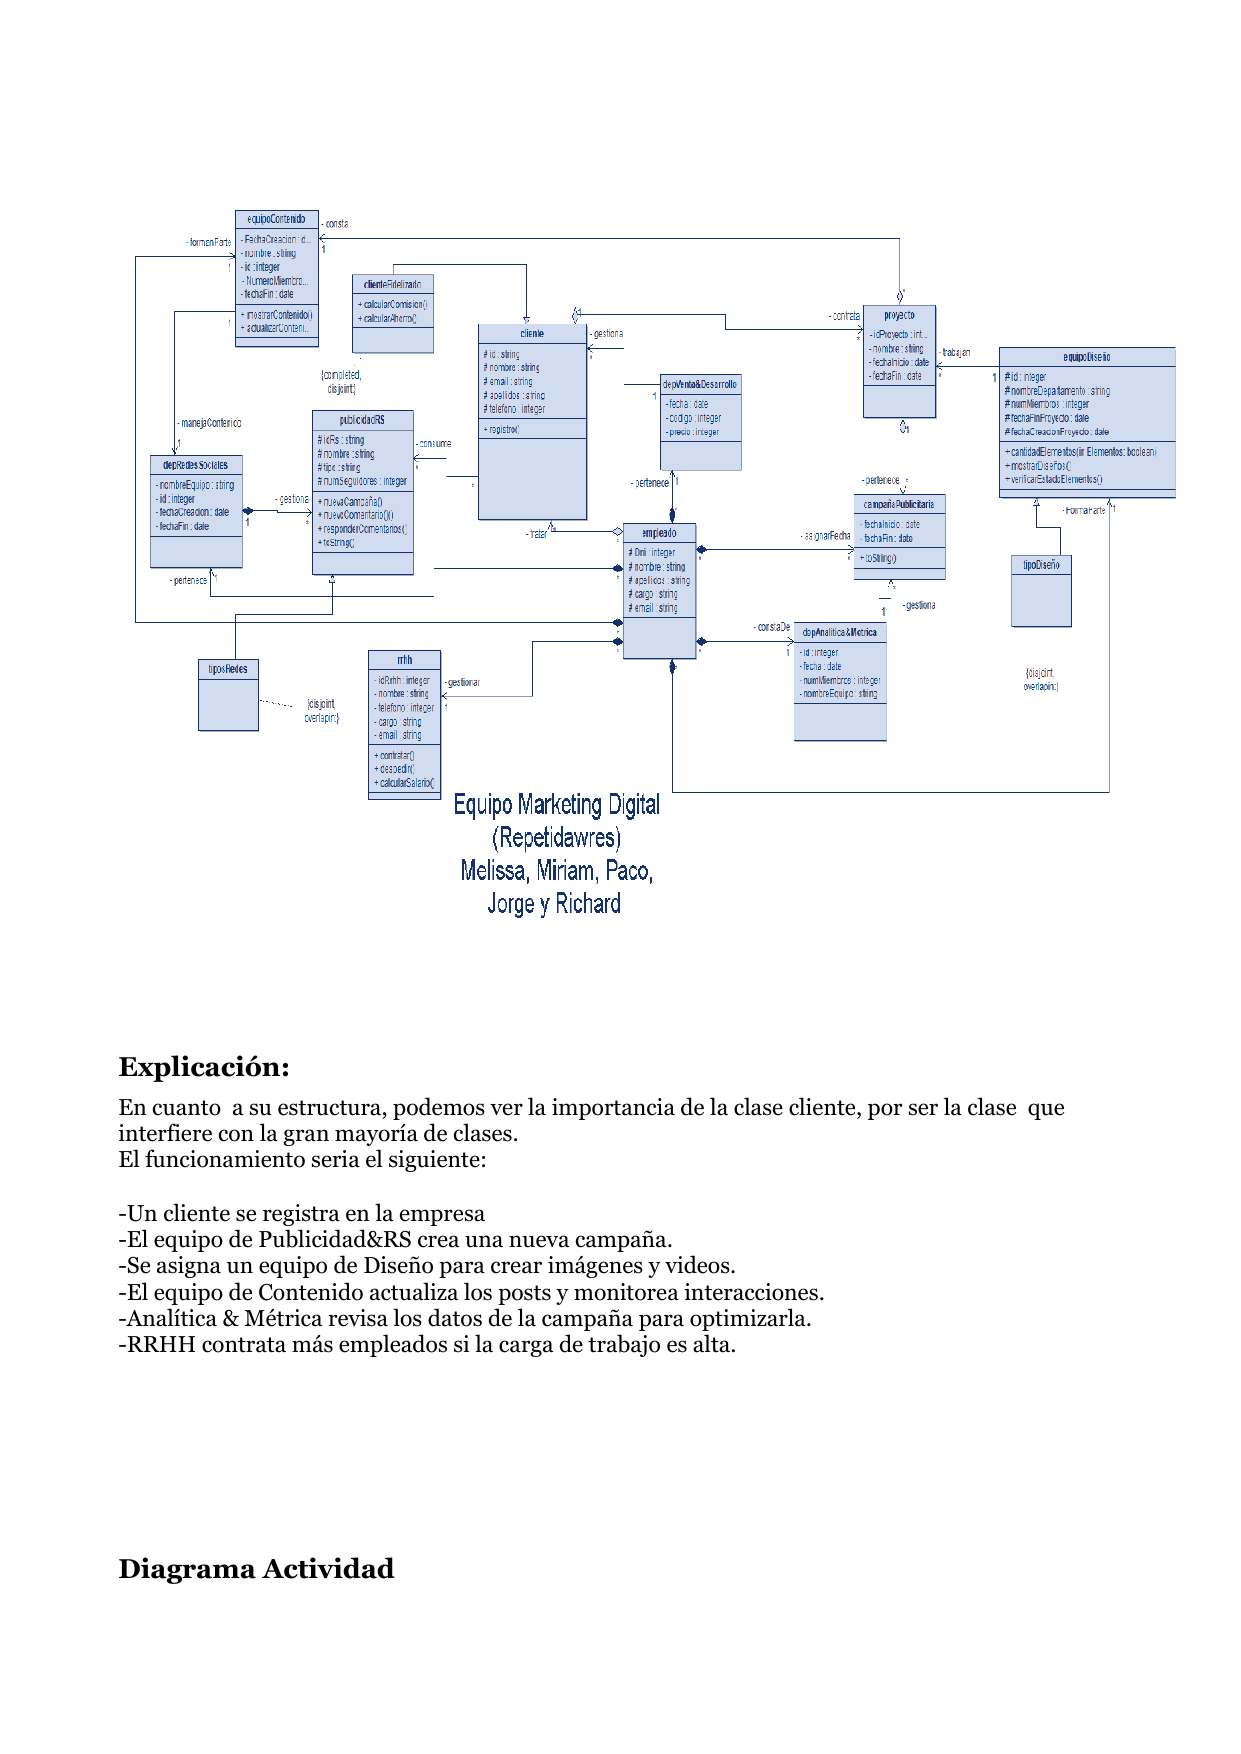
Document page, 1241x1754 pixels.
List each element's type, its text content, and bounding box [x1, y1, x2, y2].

text El funcionamiento seria el siguiente: [118, 1147, 1122, 1173]
picture [118, 196, 1182, 962]
text -Se asigna un equipo de Diseño para crear imágenes y videos. -El equipo de Contenido actualiza los posts y monitorea interacciones. -Analítica & Métrica revisa los datos de la campaña para optimizarla. -RRHH contrata más empleados si la carga de trabajo es alta. [118, 1253, 1122, 1357]
text -Un cliente se registra en la empresa [118, 1201, 1122, 1227]
text Diagrama Actividad [118, 1553, 1122, 1584]
text -El equipo de Publicidad&RS crea una nueva campaña. [118, 1227, 1122, 1253]
text Explicación: [118, 1051, 1122, 1082]
text En cuanto a su estructura, podemos ver la importancia de la clase cliente, por ser la clase que interfiere con la gran mayoría de clases. [118, 1094, 1122, 1147]
